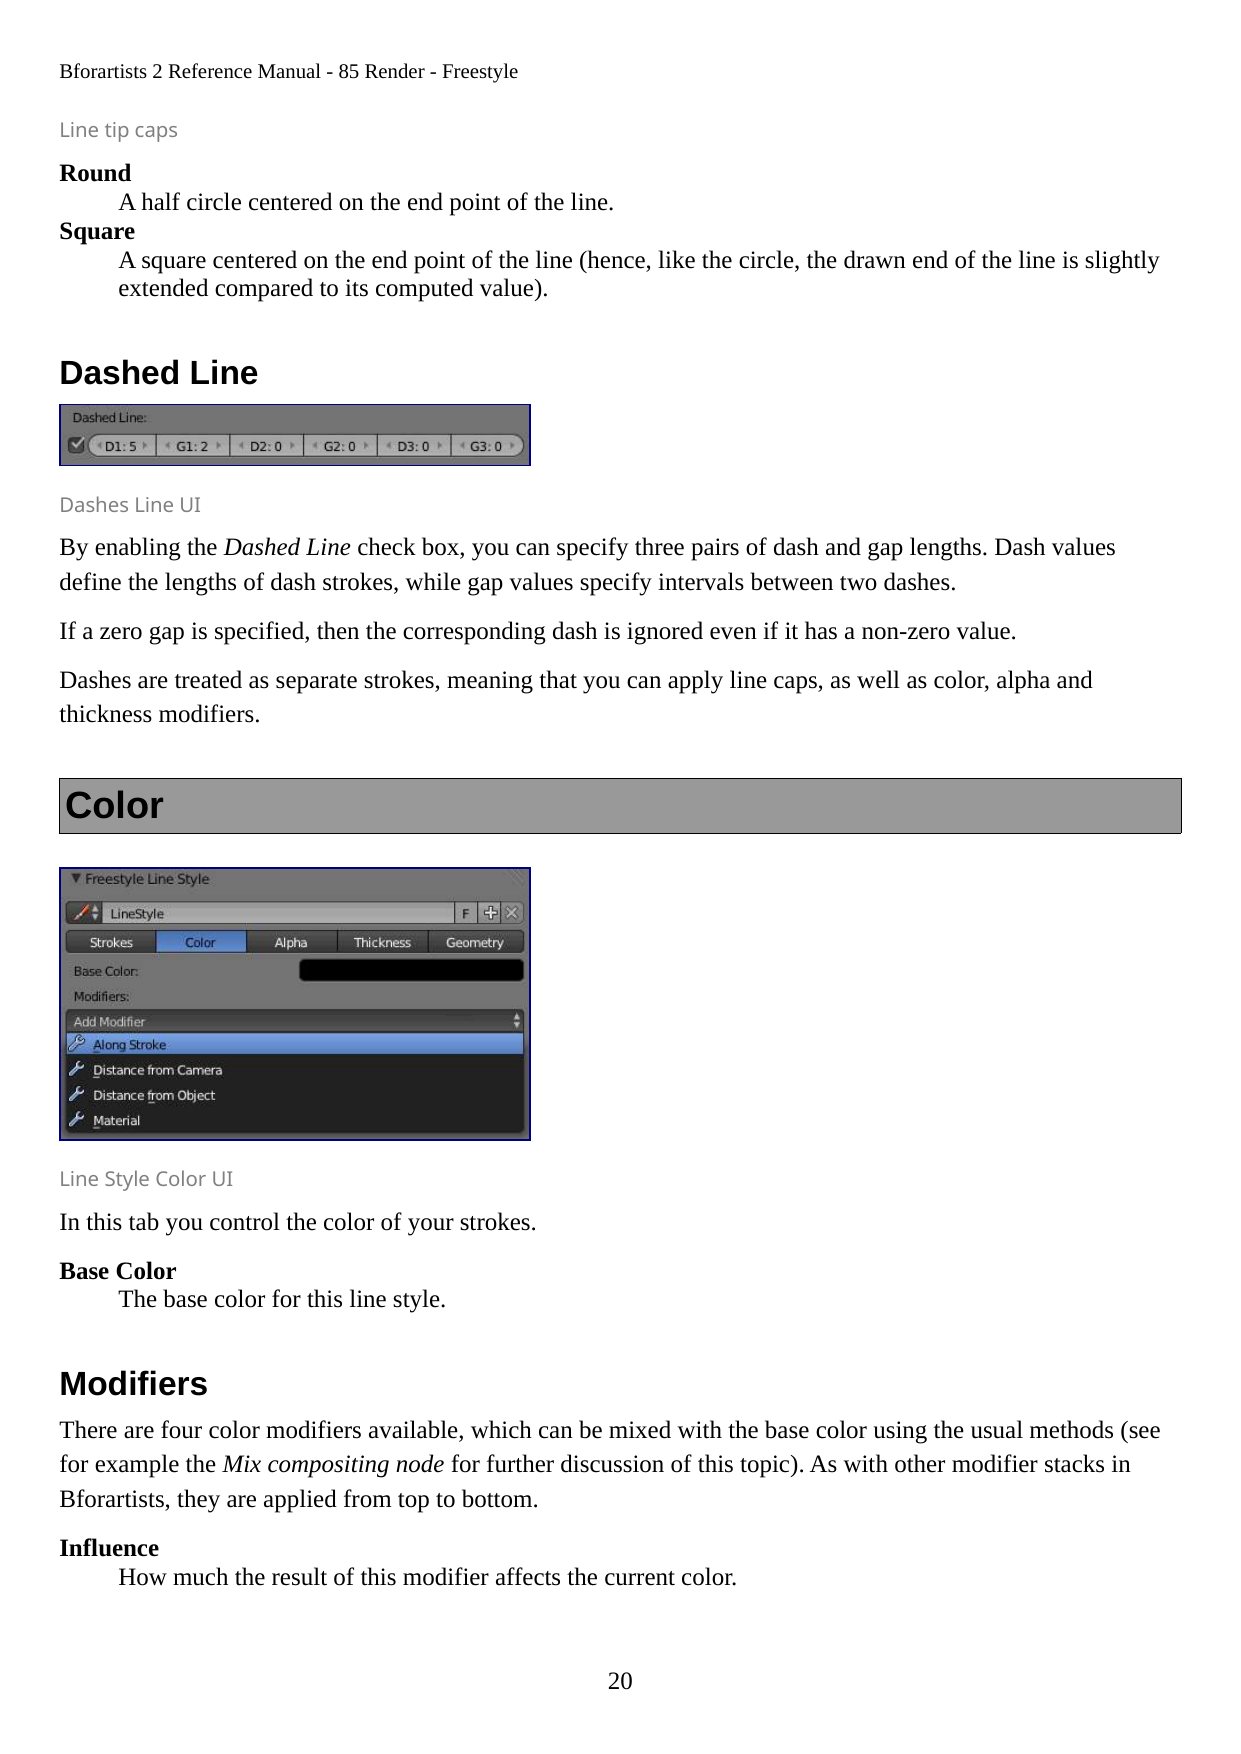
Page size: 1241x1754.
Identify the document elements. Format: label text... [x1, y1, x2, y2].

text Dashes Line UI [59, 487, 1181, 518]
subtitle Modifiers [59, 1364, 1181, 1402]
list A square centered on the end point of the line (hence, like the circle, the drawn end of the line is slightly extended compared to its computed value). [118, 245, 1181, 302]
list A half circle centered on the end point of the line. [118, 187, 1181, 216]
subtitle Round [59, 158, 1181, 187]
text Line Style Color UI [59, 1161, 1181, 1192]
list The base color for this line style. [118, 1284, 1181, 1313]
subtitle Influence [59, 1533, 1181, 1562]
text In this tab you control the color of your strokes. [59, 1207, 1181, 1236]
text Dashes are treated as separate strokes, meaning that you can apply line caps, as well as color, alpha and thickness modifiers. [59, 665, 1181, 728]
table_header Color [60, 779, 1181, 833]
subtitle Square [59, 216, 1181, 245]
text If a zero gap is specified, then the corresponding dash is ignored even if it has a non-zero value. [59, 616, 1181, 645]
text There are four color modifiers available, which can be mixed with the base color using the usual methods (see for example the Mix compositing node for further discussion of this topic). As with other modifier stacks in Bforartists, they are applied from top to bottom. [59, 1415, 1181, 1512]
picture [61, 405, 529, 465]
text By enabling the Dashed Line check box, you can specify three pairs of dash and gap lengths. Dash values define the lengths of dash strokes, while gap values specify intervals between two dashes. [59, 532, 1181, 596]
subtitle Dashed Line [59, 352, 1181, 391]
subtitle Base Color [59, 1256, 1181, 1284]
picture [61, 869, 529, 1139]
text Line tip caps [59, 113, 1181, 144]
list How much the result of this modifier affects the current color. [118, 1562, 1181, 1590]
